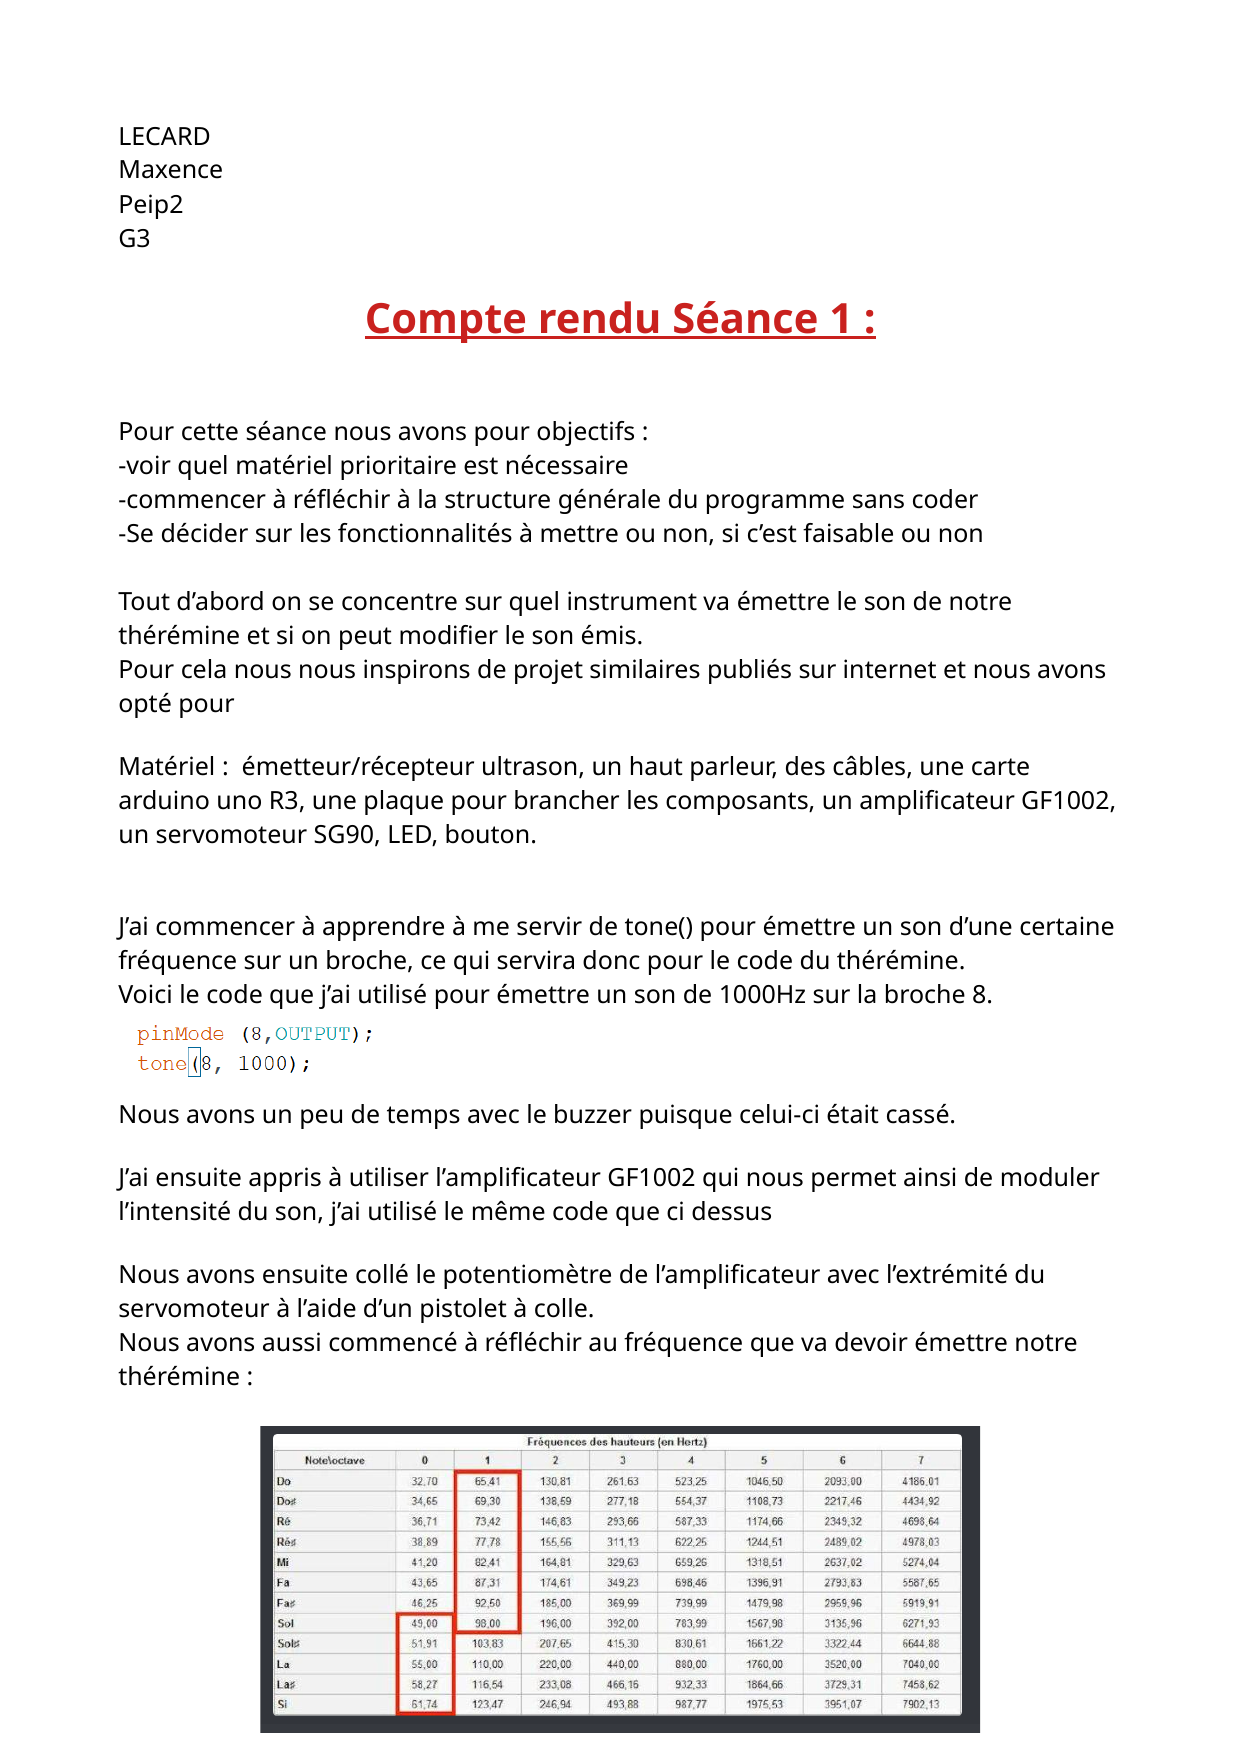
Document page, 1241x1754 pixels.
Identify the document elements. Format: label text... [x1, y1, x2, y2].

text Maxence [118, 152, 1122, 186]
text LECARD [118, 118, 1122, 152]
text -Se décider sur les fonctionnalités à mettre ou non, si c’est faisable ou non [118, 516, 1122, 549]
text Tout d’abord on se concentre sur quel instrument va émettre le son de notre thérémine et si on peut modifier le son émis. [118, 584, 1122, 652]
text Nous avons aussi commencé à réfléchir au fréquence que va devoir émettre notre thérémine : [118, 1324, 1122, 1393]
picture [120, 1018, 419, 1094]
text Pour cela nous nous inspirons de projet similaires publiés sur internet et nous avons opté pour [118, 652, 1122, 720]
text -commencer à réfléchir à la structure générale du programme sans coder [118, 481, 1122, 516]
text Compte rendu Séance 1 : [118, 288, 1122, 345]
text G3 [118, 220, 1122, 254]
text Pour cette séance nous avons pour objectifs : [118, 413, 1122, 447]
text Nous avons ensuite collé le potentiomètre de l’amplificateur avec l’extrémité du servomoteur à l’aide d’un pistolet à colle. [118, 1256, 1122, 1324]
text J’ai ensuite appris à utiliser l’amplificateur GF1002 qui nous permet ainsi de moduler l’intensité du son, j’ai utilisé le même code que ci dessus [118, 1159, 1122, 1228]
text Peip2 [118, 186, 1122, 220]
text J’ai commencer à apprendre à me servir de tone() pour émettre un son d’une certaine fréquence sur un broche, ce qui servira donc pour le code du thérémine. [118, 908, 1122, 976]
text Voici le code que j’ai utilisé pour émettre un son de 1000Hz sur la broche 8. [118, 976, 1122, 1011]
text Nous avons un peu de temps avec le buzzer puisque celui-ci était cassé. [118, 1097, 1122, 1131]
picture [260, 1426, 980, 1733]
text Matériel : émetteur/récepteur ultrason, un haut parleur, des câbles, une carte arduino uno R3, une plaque pour brancher les composants, un amplificateur GF1002, un servomoteur SG90, LED, bouton. [118, 749, 1122, 851]
text -voir quel matériel prioritaire est nécessaire [118, 447, 1122, 481]
